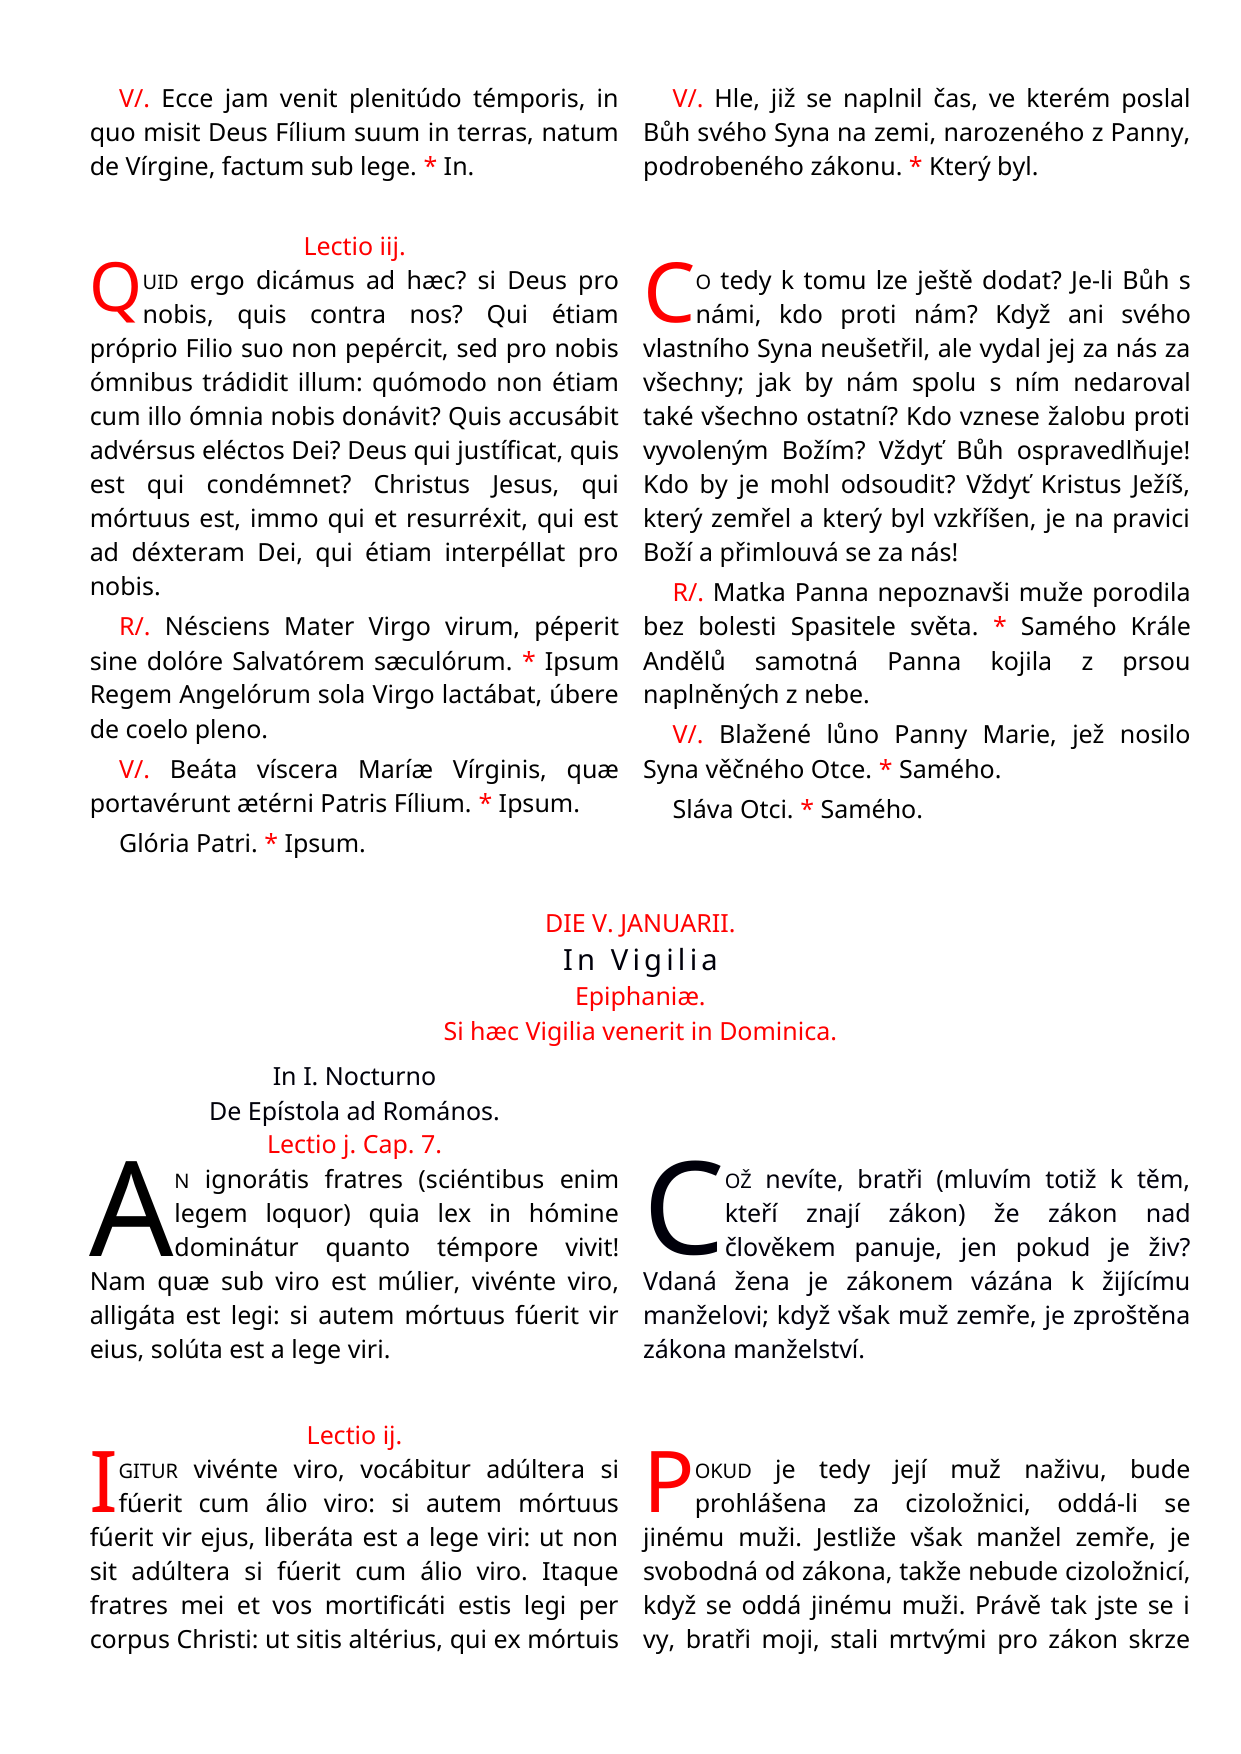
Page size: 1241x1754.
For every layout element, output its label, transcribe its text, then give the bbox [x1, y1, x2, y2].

table_cell DIE V. JANUARII. In Vigilia Epiphaniæ. Si hæc Vigilia venerit in Dominica. [78, 899, 1203, 1053]
table_cell Pokud je tedy její muž naživu, bude prohlášena za cizoložnici, oddá-li se jinému muži. Jestliže však manžel zemře, je svobodná od zákona, takže nebude cizoložnicí, když se oddá jinému muži. Právě tak jste se i vy, bratři moji, stali mrtvými pro zákon skrze [631, 1412, 1203, 1662]
table_cell In I. Nocturno De Epístola ad Romános. Lectio j. Cap. 7. An ignorátis fratres (sciéntibus enim legem loquor) quia lex in hómine dominátur quanto témpore vivit! Nam quæ sub viro est múlier, vivénte viro, alligáta est legi: si autem mórtuus fúerit vir eius, solúta est a lege viri. [78, 1053, 631, 1412]
table_cell Lectio iij. Quid ergo dicámus ad hæc? si Deus pro nobis, quis contra nos? Qui étiam próprio Filio suo non pepércit, sed pro nobis ómnibus trádidit illum: quómodo non étiam cum illo ómnia nobis donávit? Quis accusábit advérsus eléctos Dei? Deus qui justíficat, quis est qui condémnet? Christus Jesus, qui mórtuus est, immo qui et resurréxit, qui est ad déxteram Dei, qui étiam interpéllat pro nobis. R/. Nésciens Mater Virgo virum, péperit sine dolóre Salvatórem sæculórum. * Ipsum Regem Angelórum sola Virgo lactábat, úbere de coelo pleno. V/. Beáta víscera Maríæ Vírginis, quæ portavérunt ætérni Patris Fílium. * Ipsum. Glória Patri. * Ipsum. [78, 223, 631, 899]
table_cell Co tedy k tomu lze ještě dodat? Je-li Bůh s námi, kdo proti nám? Když ani svého vlastního Syna neušetřil, ale vydal jej za nás za všechny; jak by nám spolu s ním nedaroval také všechno ostatní? Kdo vznese žalobu proti vyvoleným Božím? Vždyť Bůh ospravedlňuje! Kdo by je mohl odsoudit? Vždyť Kristus Ježíš, který zemřel a který byl vzkříšen, je na pravici Boží a přimlouvá se za nás! R/. Matka Panna nepoznavši muže porodila bez bolesti Spasitele světa. * Samého Krále Andělů samotná Panna kojila z prsou naplněných z nebe. V/. Blažené lůno Panny Marie, jež nosilo Syna věčného Otce. * Samého. Sláva Otci. * Samého. [631, 223, 1203, 899]
table_cell V/. Ecce jam venit plenitúdo témporis, in quo misit Deus Fílium suum in terras, natum de Vírgine, factum sub lege. * In. [78, 74, 631, 222]
table_cell Lectio ij. Igitur vivénte viro, vocábitur adúltera si fúerit cum álio viro: si autem mórtuus fúerit vir ejus, liberáta est a lege viri: ut non sit adúltera si fúerit cum álio viro. Itaque fratres mei et vos mortificáti estis legi per corpus Christi: ut sitis altérius, qui ex mórtuis [78, 1412, 631, 1662]
table_cell V/. Hle, již se naplnil čas, ve kterém poslal Bůh svého Syna na zemi, narozeného z Panny, podrobeného zákonu. * Který byl. [631, 74, 1203, 222]
table_cell Což nevíte, bratři (mluvím totiž k těm, kteří znají zákon) že zákon nad člověkem panuje, jen pokud je živ? Vdaná žena je zákonem vázána k žijícímu manželovi; když však muž zemře, je zproštěna zákona manželství. [631, 1053, 1203, 1412]
